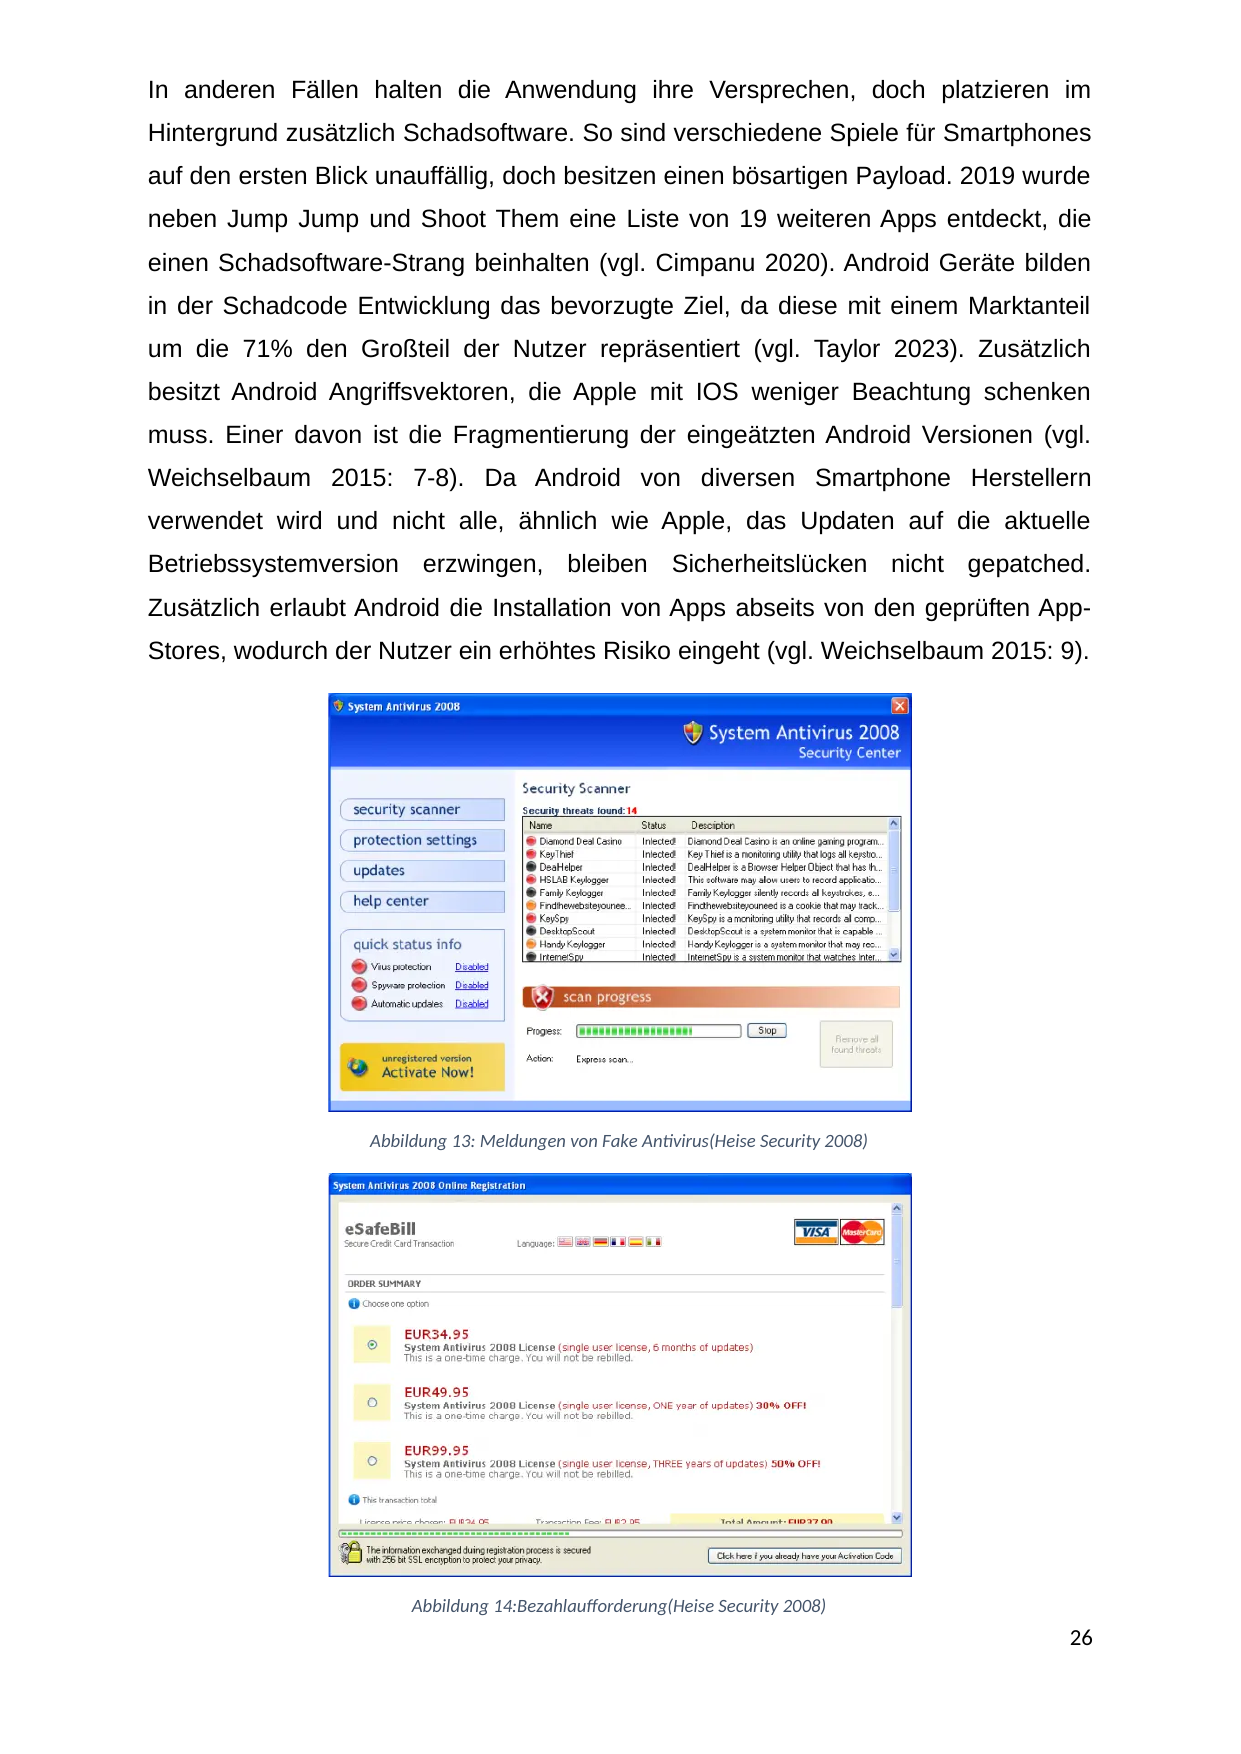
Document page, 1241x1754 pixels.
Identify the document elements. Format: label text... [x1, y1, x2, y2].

text Abbildung 14:Bezahlaufforderung(Heise Security 2008) [148, 1594, 1093, 1617]
text Abbildung 13: Meldungen von Fake Antivirus(Heise Security 2008) [148, 1130, 1093, 1153]
text In anderen Fällen halten die Anwendung ihre Versprechen, doch platzieren im Hintergrund zusätzlich Schadsoftware. So sind verschiedene Spiele für Smartphones auf den ersten Blick unauffällig, doch besitzen einen bösartigen Payload. 2019 wurde neben Jump Jump und Shoot Them eine Liste von 19 weiteren Apps entdeckt, die einen Schadsoftware-Strang beinhalten (vgl. Cimpanu 2020). Android Geräte bilden in der Schadcode Entwicklung das bevorzugte Ziel, da diese mit einem Marktanteil um die 71% den Großteil der Nutzer repräsentiert (vgl. Taylor 2023). Zusätzlich besitzt Android Angriffsvektoren, die Apple mit IOS weniger Beachtung schenken muss. Einer davon ist die Fragmentierung der eingeätzten Android Versionen (vgl. Weichselbaum 2015: 7-8). Da Android von diversen Smartphone Herstellern verwendet wird und nicht alle, ähnlich wie Apple, das Updaten auf die aktuelle Betriebssystemversion erzwingen, bleiben Sicherheitslücken nicht gepatched. Zusätzlich erlaubt Android die Installation von Apps abseits von den geprüften App-Stores, wodurch der Nutzer ein erhöhtes Risiko eingeht (vgl. Weichselbaum 2015: 9). [148, 75, 1093, 664]
